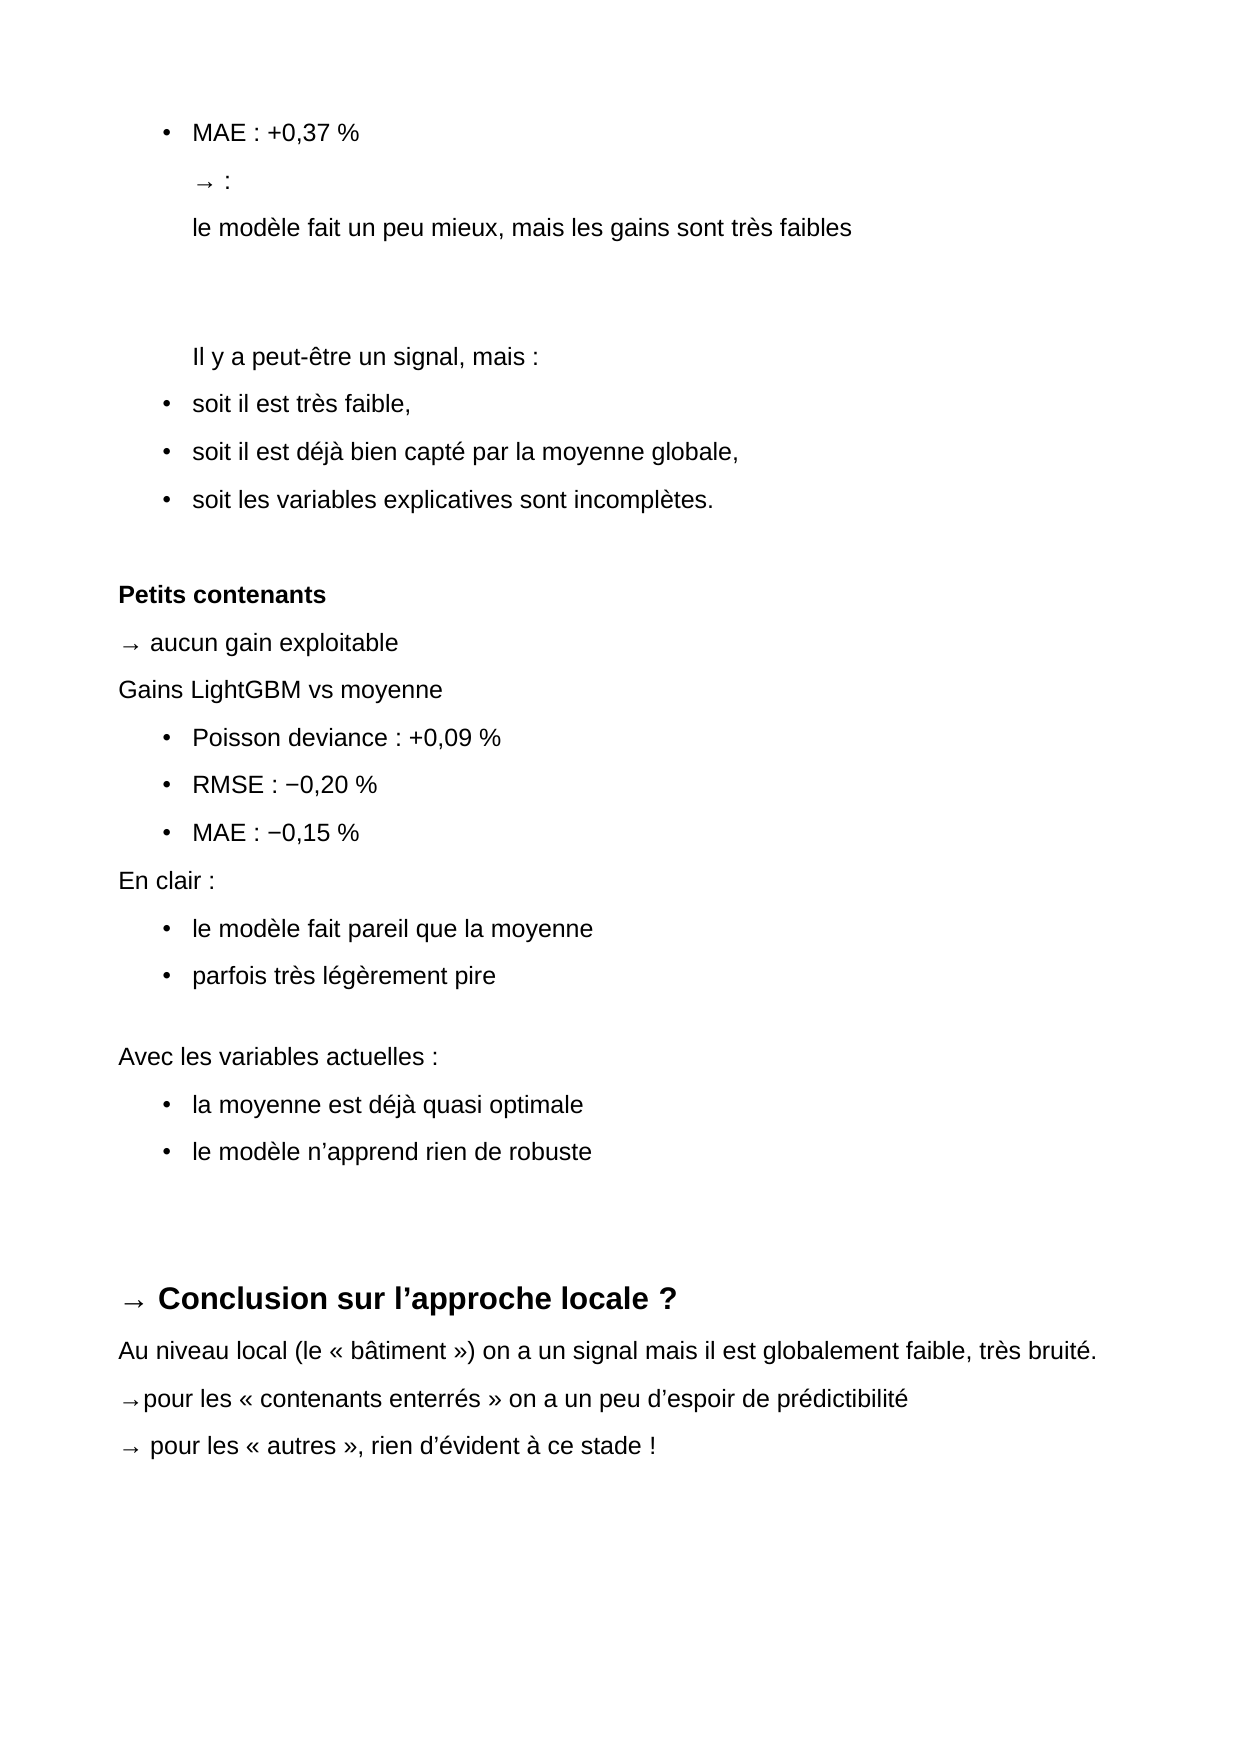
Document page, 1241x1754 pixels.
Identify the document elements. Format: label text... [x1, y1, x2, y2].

list MAE : −0,15 % [162, 818, 1122, 847]
text → pour les « autres », rien d’évident à ce stade ! [118, 1431, 1122, 1460]
subtitle Petits contenants [118, 580, 1122, 609]
list parfois très légèrement pire [162, 961, 1122, 990]
subtitle Gains LightGBM vs moyenne [118, 675, 1122, 704]
list la moyenne est déjà quasi optimale [162, 1089, 1122, 1118]
list soit il est très faible, [162, 389, 1122, 418]
list MAE : +0,37 % [162, 118, 1122, 147]
list le modèle n’apprend rien de robuste [162, 1137, 1122, 1166]
list soit les variables explicatives sont incomplètes. [162, 485, 1122, 513]
list RMSE : −0,20 % [162, 771, 1122, 799]
subtitle → aucun gain exploitable [118, 628, 1122, 656]
text → Conclusion sur l’approche locale ? [118, 1280, 1122, 1316]
list Il y a peut-être un signal, mais : [162, 309, 1122, 370]
text En clair : [118, 866, 1122, 895]
text Au niveau local (le « bâtiment ») on a un signal mais il est globalement faible, très bruité. [118, 1336, 1122, 1365]
text Avec les variables actuelles : [118, 1009, 1122, 1071]
list Poisson deviance : +0,09 % [162, 723, 1122, 752]
text →pour les « contenants enterrés » on a un peu d’espoir de prédictibilité [118, 1384, 1122, 1412]
list soit il est déjà bien capté par la moyenne globale, [162, 437, 1122, 466]
list le modèle fait un peu mieux, mais les gains sont très faibles [162, 213, 1122, 242]
list le modèle fait pareil que la moyenne [162, 913, 1122, 942]
list → : [162, 166, 1122, 194]
